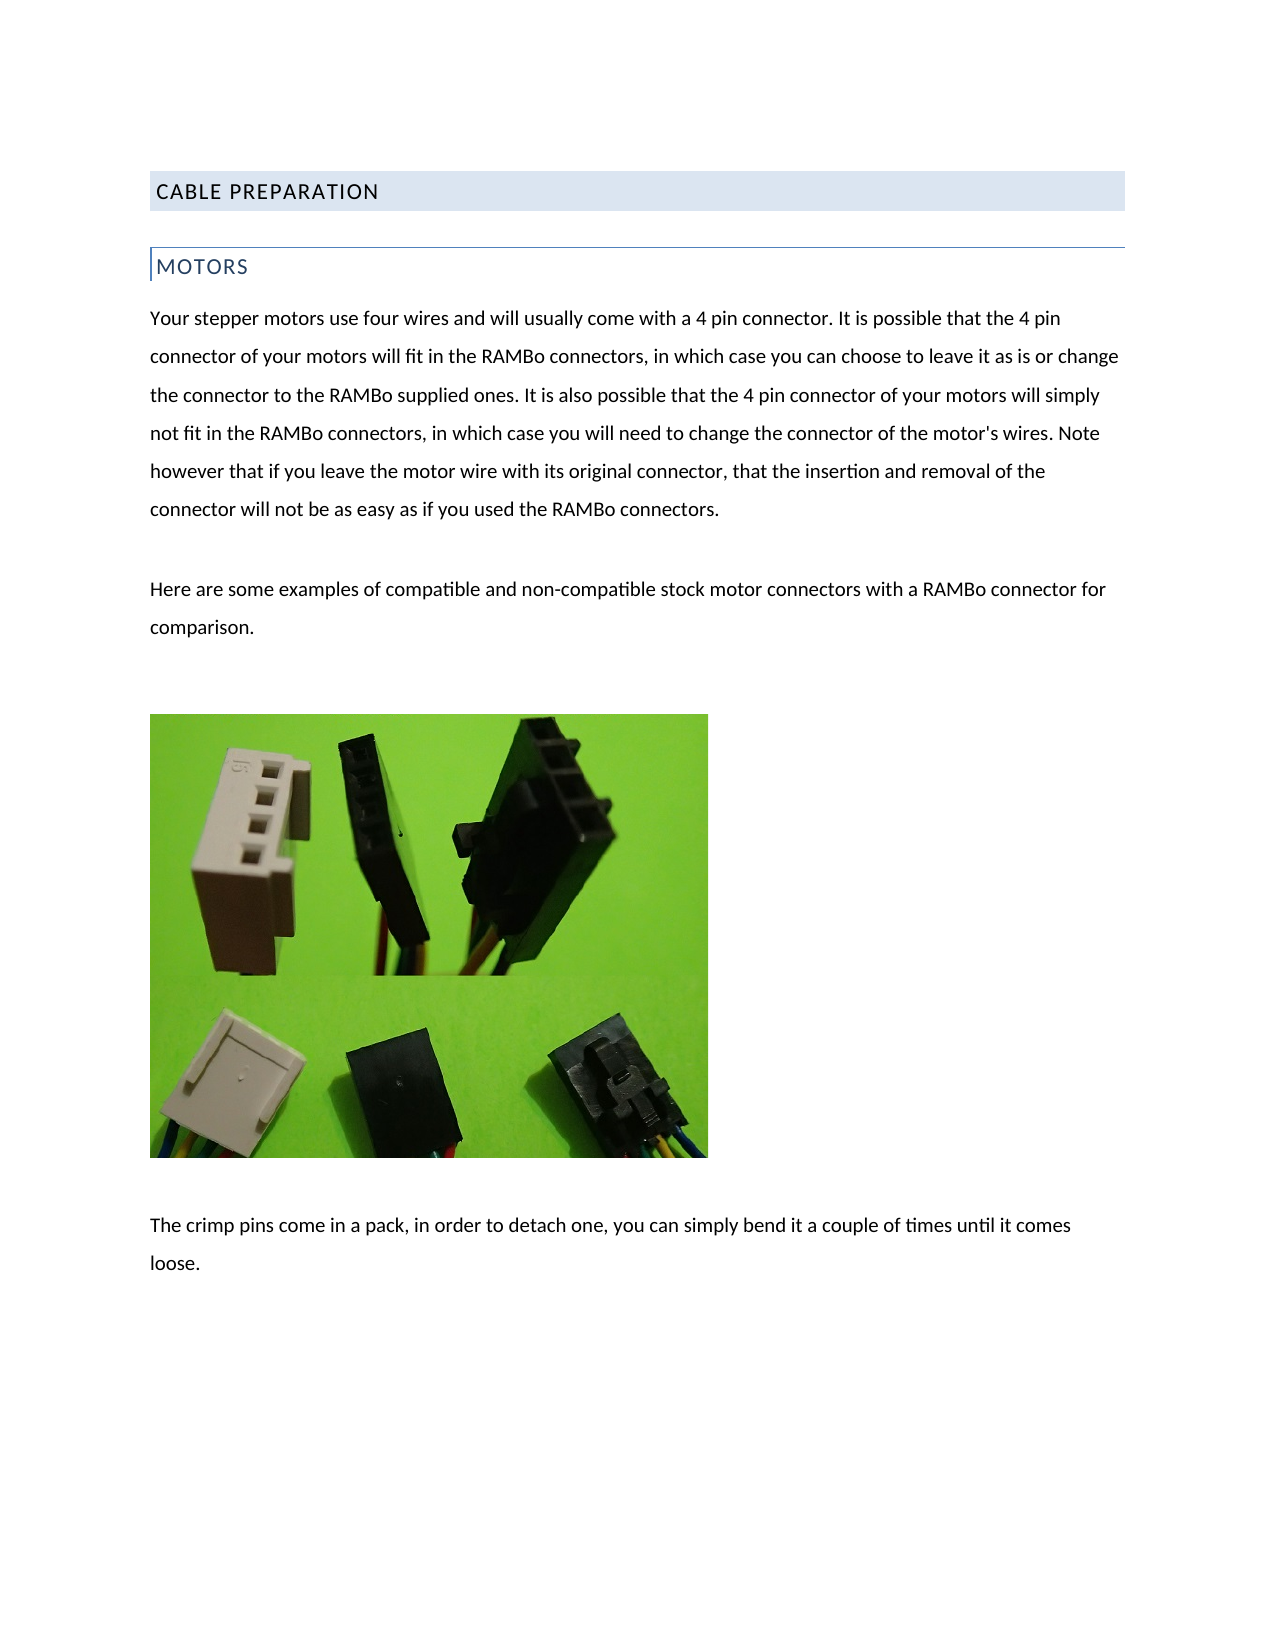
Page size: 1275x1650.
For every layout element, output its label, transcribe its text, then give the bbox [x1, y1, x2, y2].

subtitle Cable preparation [156, 177, 1119, 205]
text The crimp pins come in a pack, in order to detach one, you can simply bend it a couple of times until it comes loose. [150, 1212, 1125, 1276]
text Here are some examples of compatible and non-compatible stock motor connectors with a RAMBo connector for comparison. [150, 576, 1125, 639]
subtitle Motors [152, 248, 1125, 281]
text Your stepper motors use four wires and will usually come with a 4 pin connector. It is possible that the 4 pin connector of your motors will fit in the RAMBo connectors, in which case you can choose to leave it as is or change the connector to the RAMBo supplied ones. It is also possible that the 4 pin connector of your motors will simply not fit in the RAMBo connectors, in which case you will need to change the connector of the motor's wires. Note however that if you leave the motor wire with its original connector, that the insertion and removal of the connector will not be as easy as if you used the RAMBo connectors. [150, 306, 1125, 522]
